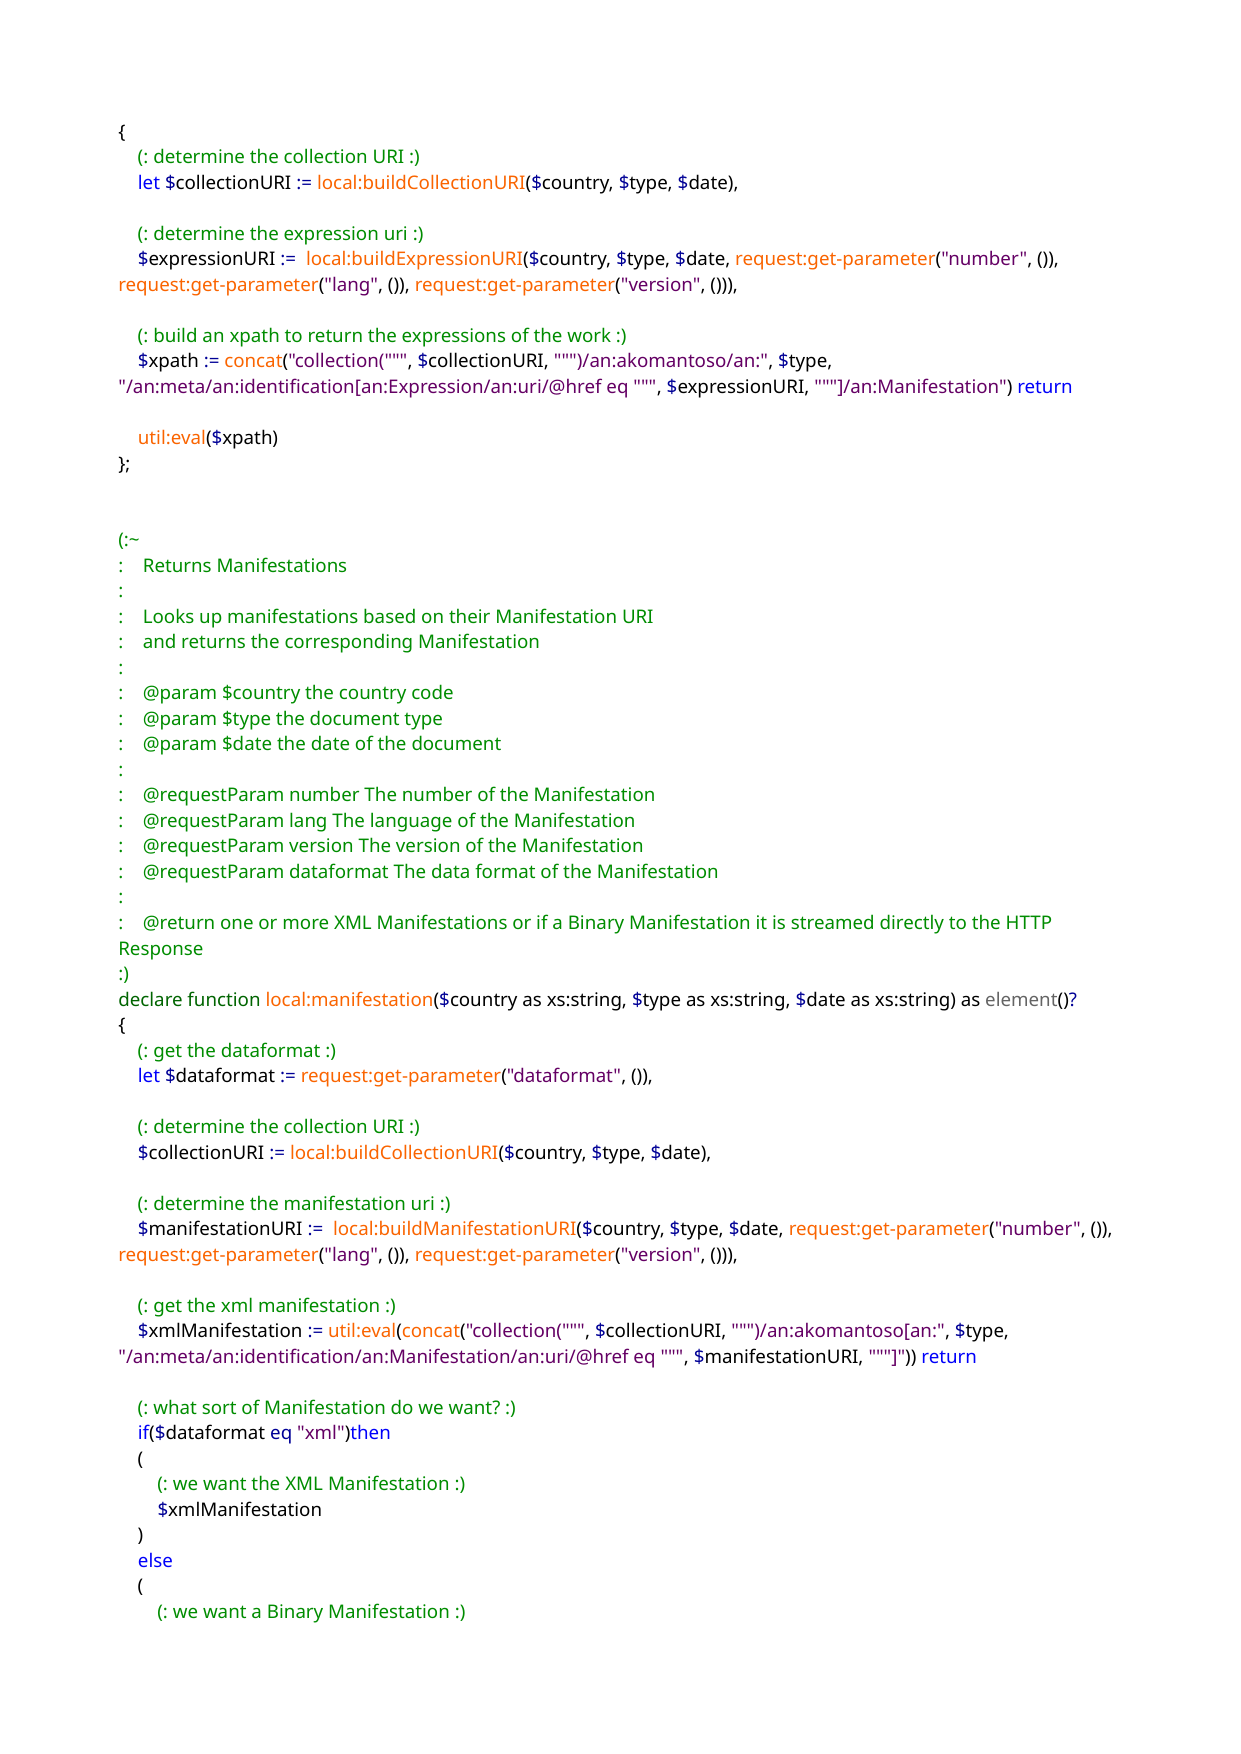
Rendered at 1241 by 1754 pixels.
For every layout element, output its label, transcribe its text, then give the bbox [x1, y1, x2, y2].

text : @param $type the document type [118, 705, 1122, 731]
text : @requestParam number The number of the Manifestation [118, 782, 1122, 807]
text { [118, 118, 1122, 144]
text : Looks up manifestations based on their Manifestation URI [118, 603, 1122, 628]
text util:eval($xpath) [118, 424, 1122, 450]
text (: determine the manifestation uri :) [118, 1190, 1122, 1216]
text ( [118, 1445, 1122, 1471]
text { [118, 1011, 1122, 1037]
text : [118, 756, 1122, 782]
text let $collectionURI := local:buildCollectionURI($country, $type, $date), [118, 169, 1122, 195]
text $xpath := concat("collection(""", $collectionURI, """)/an:akomantoso/an:", $type, "/an:meta/an:identification[an:Expression/an:uri/@href eq """, $expressionURI, """]/an:Manifestation") return [118, 348, 1122, 399]
text (: get the xml manifestation :) [118, 1292, 1122, 1318]
text : Returns Manifestations [118, 552, 1122, 577]
text : @return one or more XML Manifestations or if a Binary Manifestation it is streamed directly to the HTTP Response [118, 909, 1122, 960]
text : @requestParam dataformat The data format of the Manifestation [118, 858, 1122, 884]
text :) [118, 960, 1122, 986]
text (: we want the XML Manifestation :) [118, 1471, 1122, 1496]
text $manifestationURI := local:buildManifestationURI($country, $type, $date, request:get-parameter("number", ()), request:get-parameter("lang", ()), request:get-parameter("version", ())), [118, 1216, 1122, 1267]
text : @param $date the date of the document [118, 731, 1122, 756]
text $expressionURI := local:buildExpressionURI($country, $type, $date, request:get-parameter("number", ()), request:get-parameter("lang", ()), request:get-parameter("version", ())), [118, 246, 1122, 297]
text : [118, 654, 1122, 679]
text : @requestParam version The version of the Manifestation [118, 833, 1122, 858]
text (: determine the collection URI :) [118, 144, 1122, 169]
text (:~ [118, 526, 1122, 552]
text let $dataformat := request:get-parameter("dataformat", ()), [118, 1062, 1122, 1088]
text (: we want a Binary Manifestation :) [118, 1598, 1122, 1624]
text (: build an xpath to return the expressions of the work :) [118, 322, 1122, 348]
text (: determine the expression uri :) [118, 220, 1122, 246]
text (: get the dataformat :) [118, 1037, 1122, 1062]
text (: determine the collection URI :) [118, 1113, 1122, 1139]
text : [118, 577, 1122, 603]
text $xmlManifestation := util:eval(concat("collection(""", $collectionURI, """)/an:akomantoso[an:", $type, "/an:meta/an:identification/an:Manifestation/an:uri/@href eq """, $manifestationURI, """]")) return [118, 1318, 1122, 1369]
text : [118, 884, 1122, 909]
text else [118, 1547, 1122, 1573]
text if($dataformat eq "xml")then [118, 1420, 1122, 1445]
text : @requestParam lang The language of the Manifestation [118, 807, 1122, 833]
text : and returns the corresponding Manifestation [118, 628, 1122, 654]
text $collectionURI := local:buildCollectionURI($country, $type, $date), [118, 1139, 1122, 1164]
text (: what sort of Manifestation do we want? :) [118, 1394, 1122, 1420]
text ) [118, 1522, 1122, 1547]
text declare function local:manifestation($country as xs:string, $type as xs:string, $date as xs:string) as element()? [118, 986, 1122, 1011]
text : @param $country the country code [118, 679, 1122, 705]
text ( [118, 1573, 1122, 1598]
text }; [118, 450, 1122, 475]
text $xmlManifestation [118, 1496, 1122, 1522]
